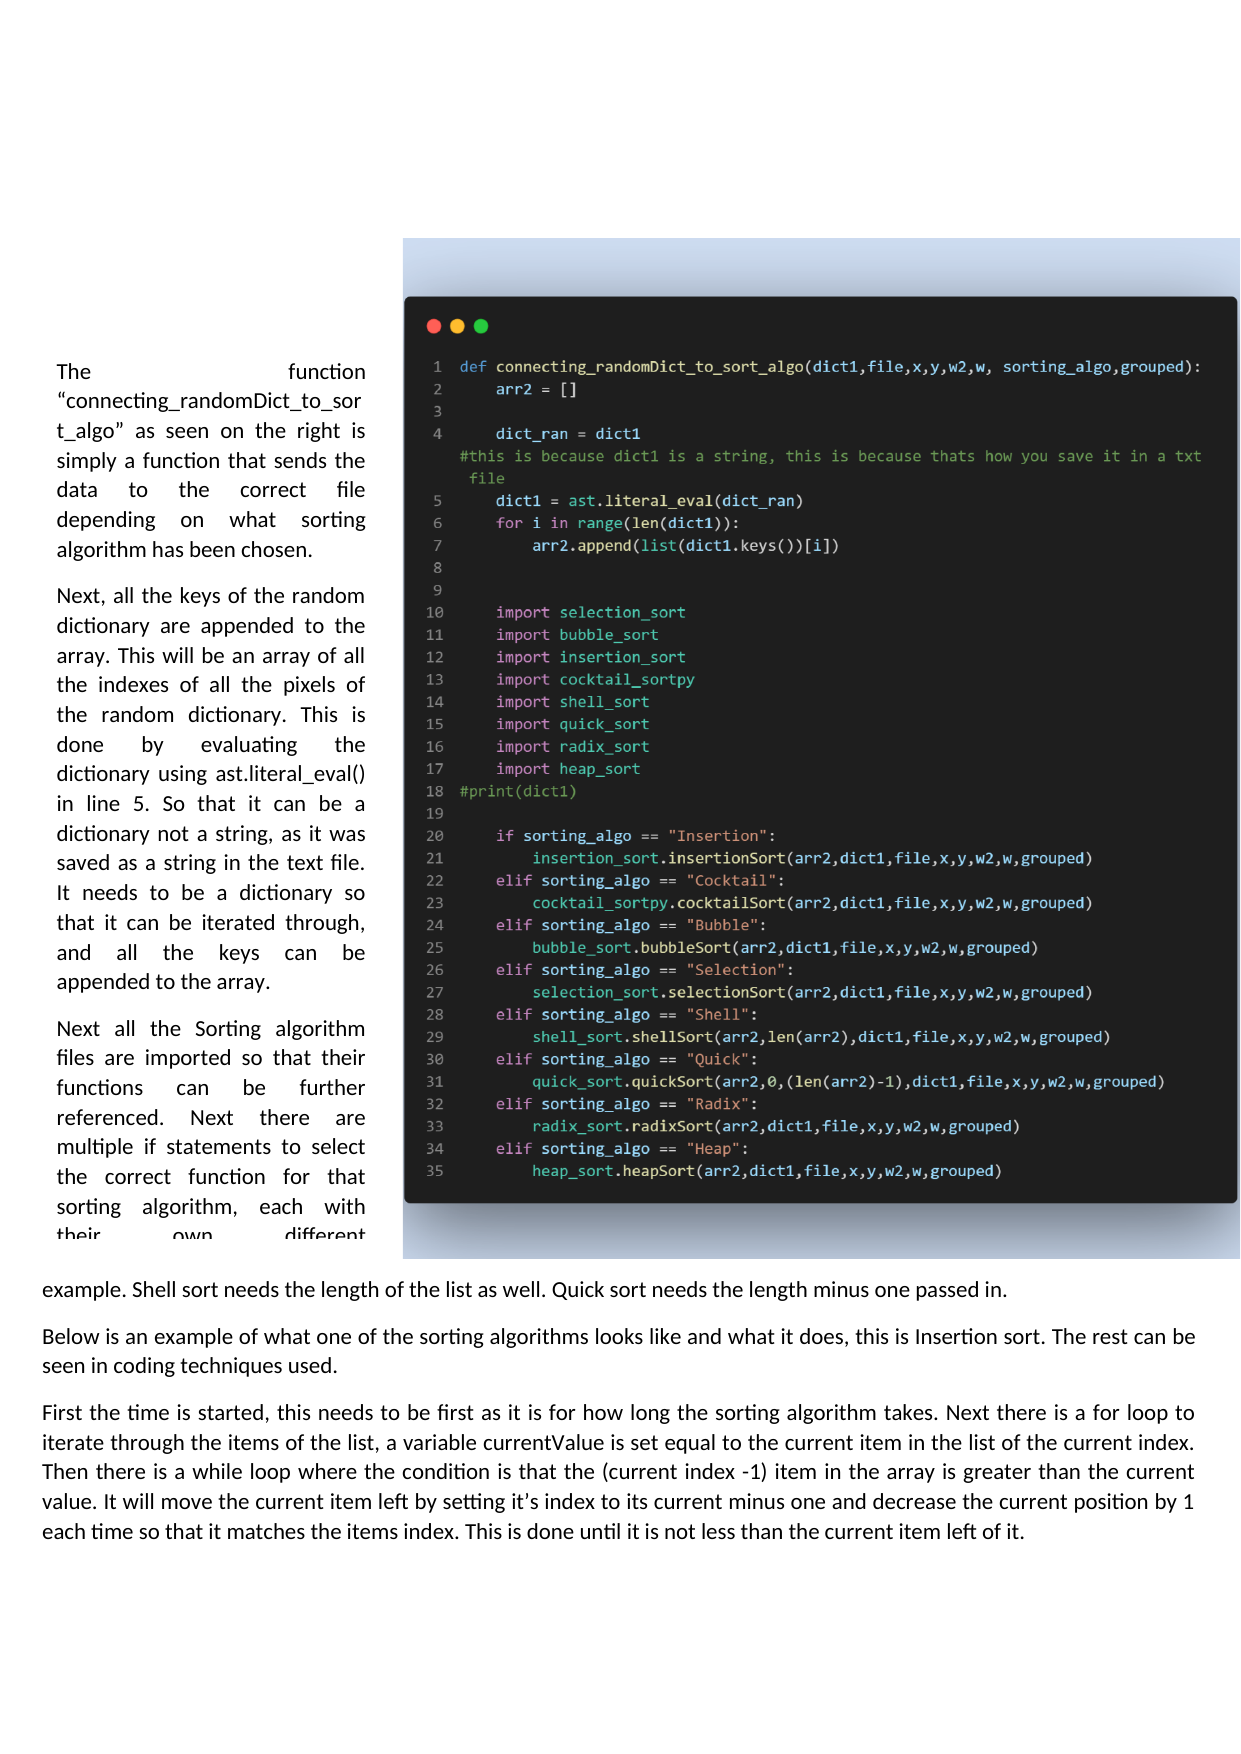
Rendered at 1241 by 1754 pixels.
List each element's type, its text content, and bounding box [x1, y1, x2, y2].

text Next, all the keys of the random dictionary are appended to the array. This will be an array of all the indexes of all the pixels of the random dictionary. This is done by evaluating the dictionary using ast.literal_eval() in line 5. So that it can be a dictionary not a string, as it was saved as a string in the text file. It needs to be a dictionary so that it can be iterated through, and all the keys can be appended to the array. [56, 581, 366, 995]
text example. Shell sort needs the length of the list as well. Quick sort needs the length minus one passed in. [42, 1276, 1198, 1304]
text First the time is started, this needs to be first as it is for how long the sorting algorithm takes. Next there is a for loop to iterate through the items of the list, a variable currentValue is set equal to the current item in the list of the current index. Then there is a while loop where the condition is that the (current index -1) item in the array is greater than the current value. It will move the current item left by setting it’s index to its current minus one and decrease the current position by 1 each time so that it matches the items index. This is done until it is not less than the current item left of it. [42, 1398, 1198, 1545]
text The function “connecting_randomDict_to_sort_algo” as seen on the right is simply a function that sends the data to the correct file depending on what sorting algorithm has been chosen. [56, 357, 366, 563]
text Next all the Sorting algorithm files are imported so that their functions can be further referenced. Next there are multiple if statements to select the correct function for that sorting algorithm, each with their own different requirements, for [56, 1014, 366, 1239]
text Below is an example of what one of the sorting algorithms looks like and what it does, this is Insertion sort. The rest can be seen in coding techniques used. [42, 1322, 1198, 1380]
